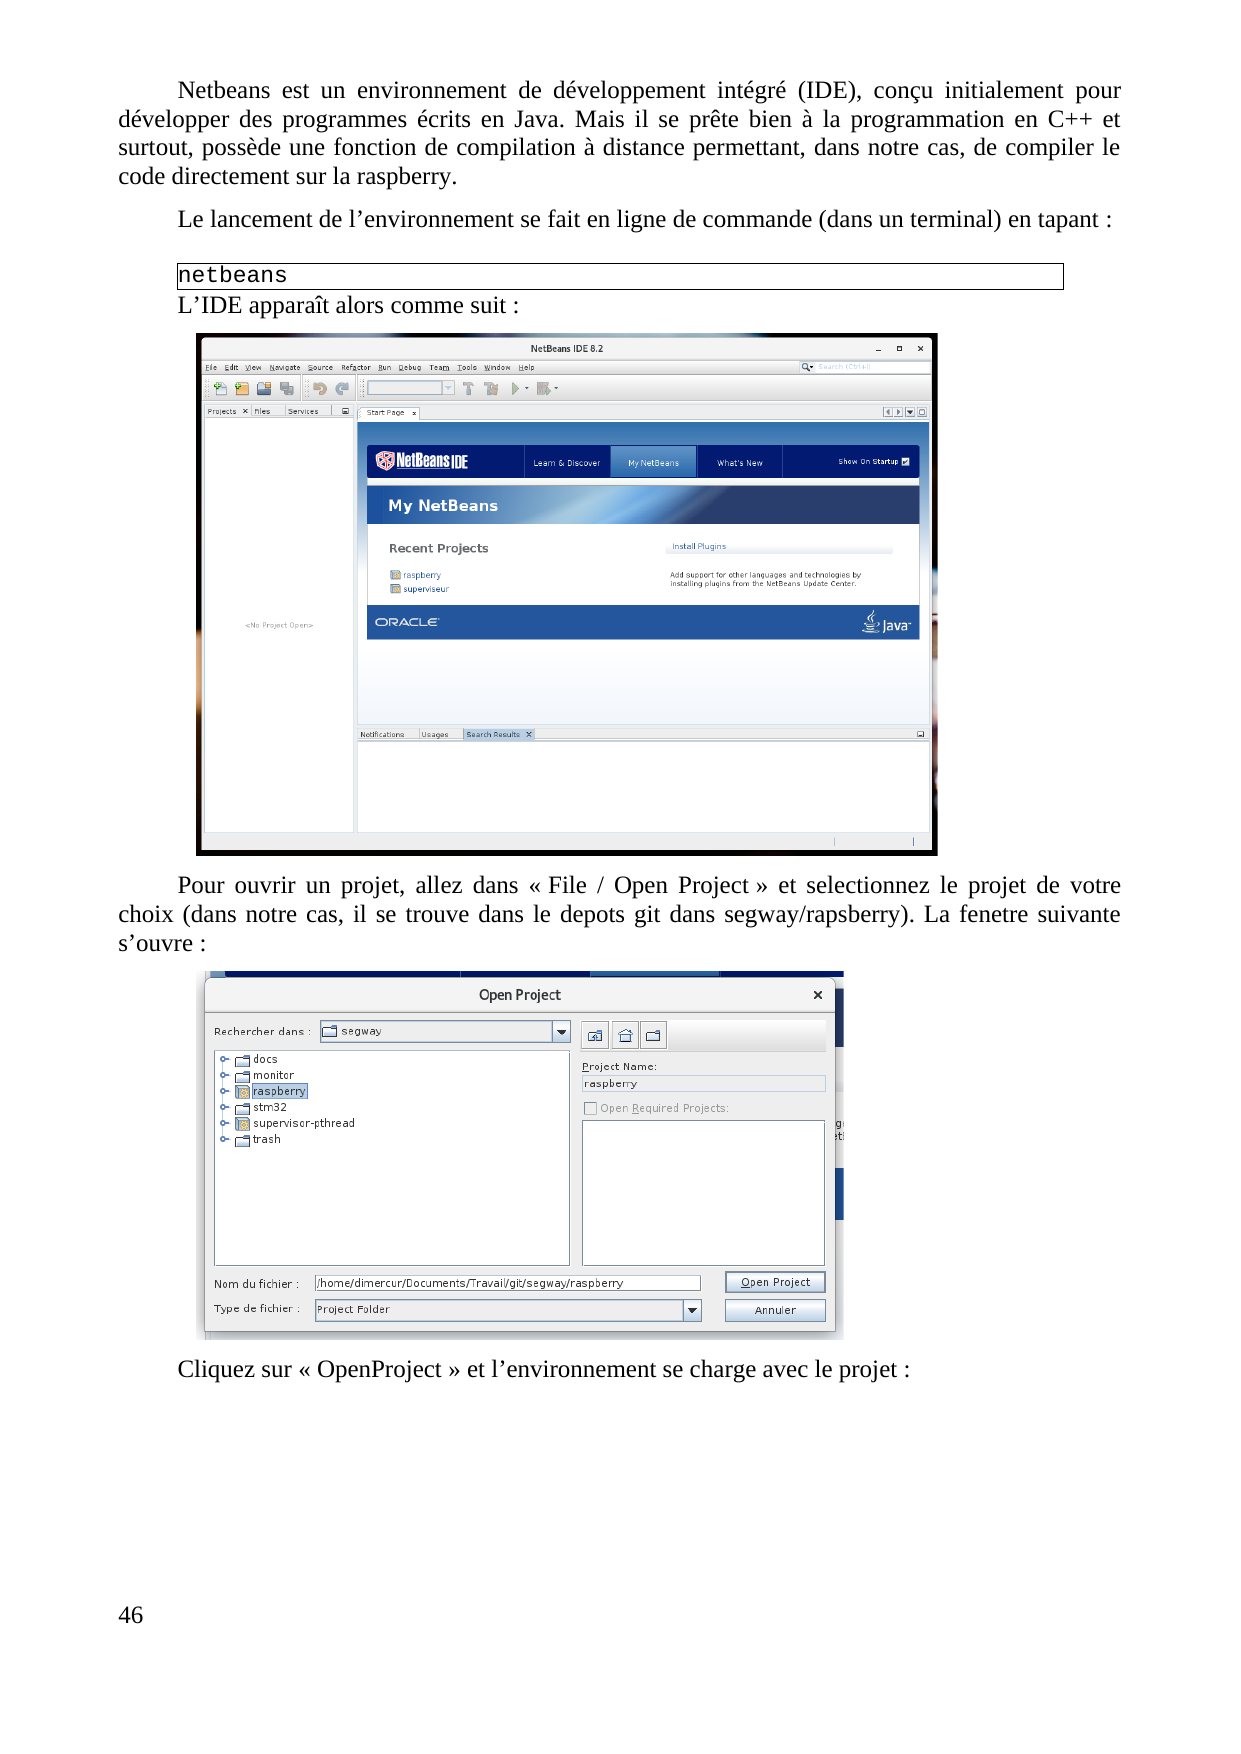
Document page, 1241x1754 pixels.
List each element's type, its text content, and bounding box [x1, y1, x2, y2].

picture [196, 333, 938, 856]
text Netbeans est un environnement de développement intégré (IDE), conçu initialement pour développer des programmes écrits en Java. Mais il se prête bien à la programmation en C++ et surtout, possède une fonction de compilation à distance permettant, dans notre cas, de compiler le code directement sur la raspberry. [118, 75, 1122, 190]
text Cliquez sur « OpenProject » et l’environnement se charge avec le projet : [118, 1354, 1122, 1383]
text L’IDE apparaît alors comme suit : [118, 290, 1122, 318]
text Pour ouvrir un projet, allez dans « File / Open Project » et selectionnez le projet de votre choix (dans notre cas, il se trouve dans le depots git dans segway/rapsberry). La fenetre suivante s’ouvre : [118, 870, 1122, 956]
text netbeans [178, 264, 1063, 289]
text Le lancement de l’environnement se fait en ligne de commande (dans un terminal) en tapant : [118, 204, 1122, 233]
picture [196, 971, 844, 1340]
